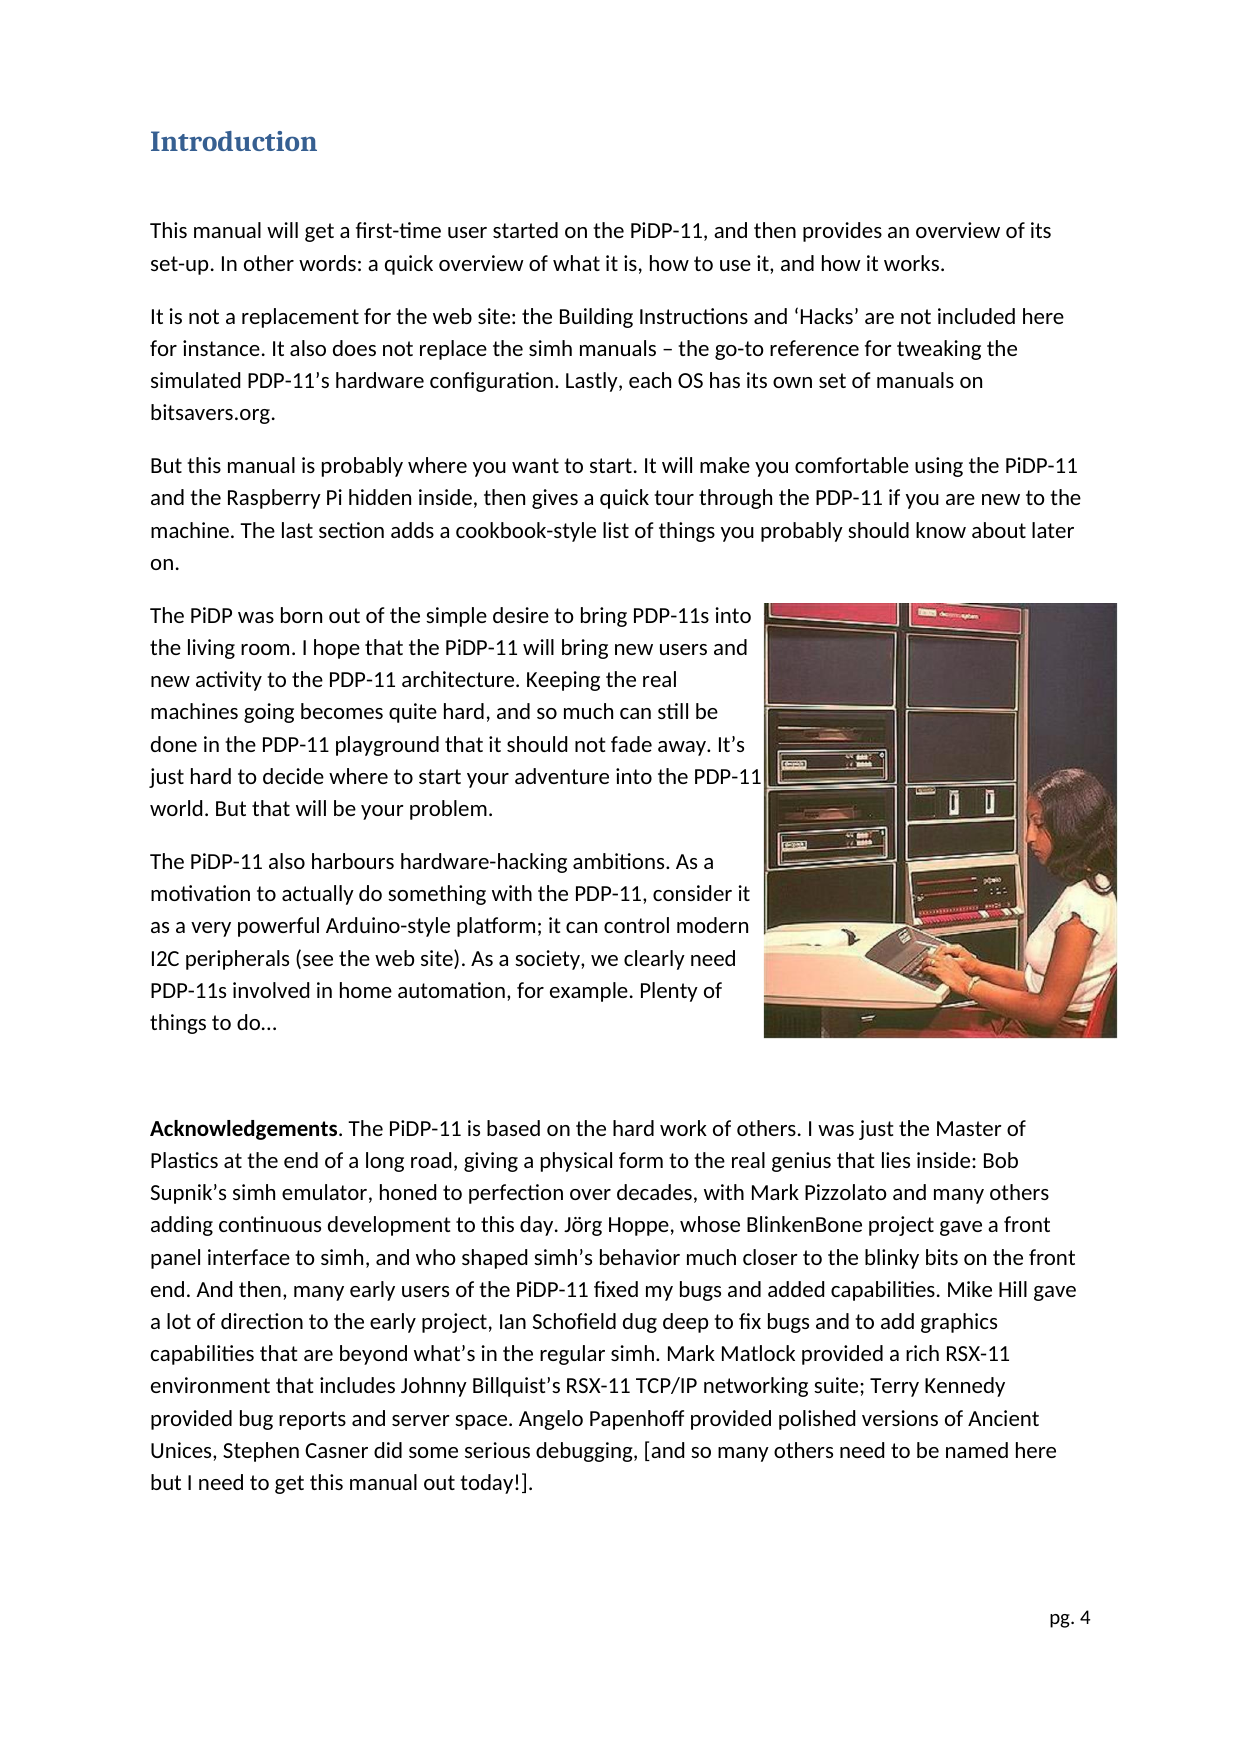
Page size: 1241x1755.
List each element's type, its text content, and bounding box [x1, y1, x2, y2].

text But this manual is probably where you want to start. It will make you comfortable using the PiDP-11 and the Raspberry Pi hidden inside, then gives a quick tour through the PDP-11 if you are new to the machine. The last section adds a cookbook-style list of things you probably should know about later on. [150, 451, 1090, 576]
text The PiDP-11 also harbours hardware-hacking ambitions. As a motivation to actually do something with the PDP-11, consider it as a very powerful Arduino-style platform; it can control modern I2C peripherals (see the web site). As a society, we clearly need PDP-11s involved in home automation, for example. Plenty of things to do… [150, 847, 763, 1036]
text This manual will get a first-time user started on the PiDP-11, and then provides an overview of its set-up. In other words: a quick overview of what it is, how to use it, and how it works. [150, 217, 1090, 277]
text Acknowledgements. The PiDP-11 is based on the hard work of others. I was just the Master of Plastics at the end of a long road, giving a physical form to the real genius that lies inside: Bob Supnik’s simh emulator, honed to perfection over decades, with Mark Pizzolato and many others adding continuous development to this day. Jörg Hoppe, whose BlinkenBone project gave a front panel interface to simh, and who shaped simh’s behavior much closer to the blinky bits on the front end. And then, many early users of the PiDP-11 fixed my bugs and added capabilities. Mike Hill gave a lot of direction to the early project, Ian Schofield dug deep to fix bugs and to add graphics capabilities that are beyond what’s in the regular simh. Mark Matlock provided a rich RSX-11 environment that includes Johnny Billquist’s RSX-11 TCP/IP networking suite; Terry Kennedy provided bug reports and server space. Angelo Papenhoff provided polished versions of Ancient Unices, Stephen Casner did some serious debugging, [and so many others need to be named here but I need to get this manual out today!]. [150, 1114, 1090, 1496]
text It is not a replacement for the web site: the Building Instructions and ‘Hacks’ are not included here for instance. It also does not replace the simh manuals – the go-to reference for tweaking the simulated PDP-11’s hardware configuration. Lastly, each OS has its own set of manuals on bitsavers.org. [150, 302, 1090, 426]
subtitle Introduction [150, 125, 1090, 158]
text The PiDP was born out of the simple desire to bring PDP-11s into the living room. I hope that the PiDP-11 will bring new users and new activity to the PDP-11 architecture. Keeping the real machines going becomes quite hard, and so much can still be done in the PDP-11 playground that it should not fade away. It’s just hard to decide where to start your adventure into the PDP-11 world. But that will be your problem. [150, 601, 1090, 822]
